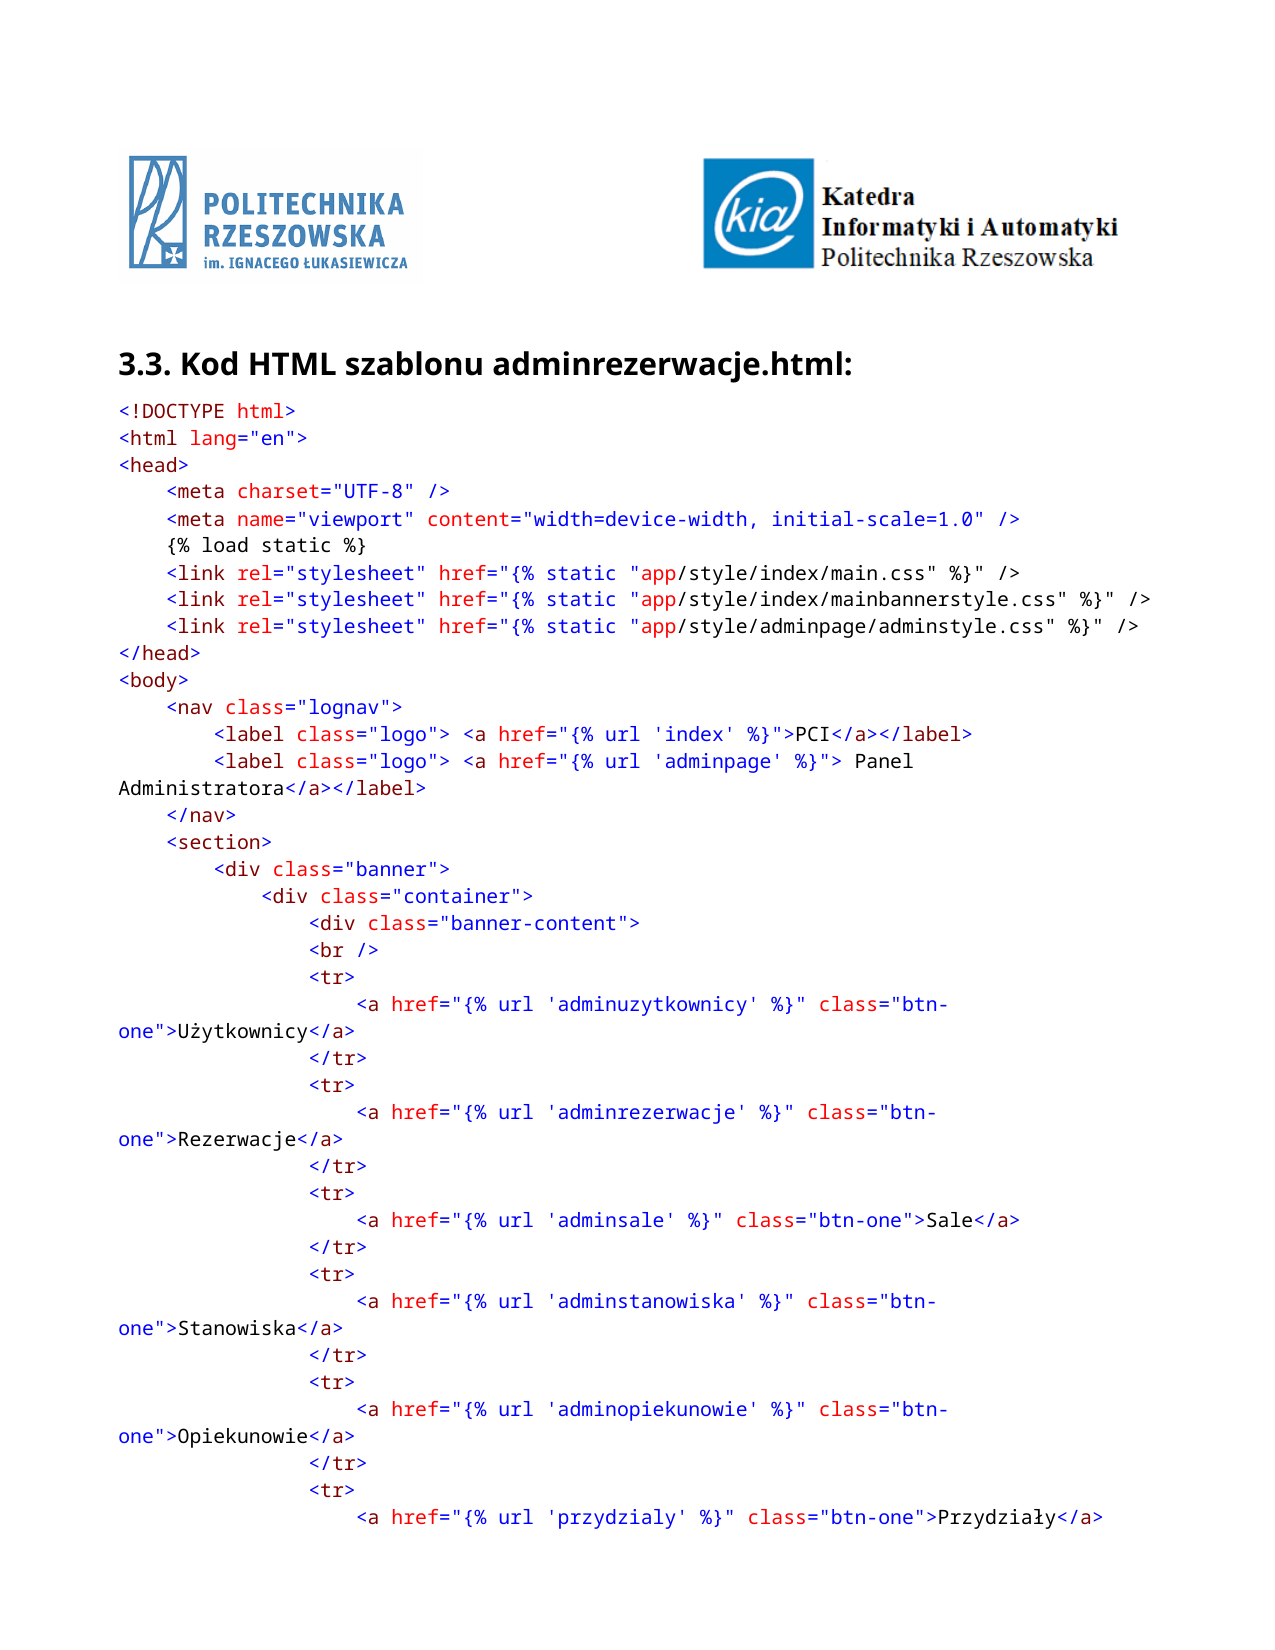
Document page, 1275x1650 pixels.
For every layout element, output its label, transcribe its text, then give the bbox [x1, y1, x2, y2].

text <a href="{% url 'adminsale' %}" class="btn-one">Sale</a> [118, 1206, 1157, 1233]
text <link rel="stylesheet" href="{% static "app/style/index/main.css" %}" /> [118, 559, 1157, 586]
text <tr> [118, 1260, 1157, 1287]
text </tr> [118, 1449, 1157, 1476]
text </nav> [118, 802, 1157, 828]
text <tr> [118, 963, 1157, 990]
picture [685, 143, 1147, 286]
text <tr> [118, 1476, 1157, 1503]
text <tr> [118, 1071, 1157, 1098]
text <link rel="stylesheet" href="{% static "app/style/adminpage/adminstyle.css" %}" /> [118, 613, 1157, 640]
text <a href="{% url 'adminopiekunowie' %}" class="btn-one">Opiekunowie</a> [118, 1395, 1157, 1449]
text <br /> [118, 936, 1157, 963]
text <meta charset="UTF-8" /> [118, 478, 1157, 505]
subtitle 3.3. Kod HTML szablonu adminrezerwacje.html: [118, 342, 1157, 384]
picture [118, 147, 423, 284]
text <a href="{% url 'adminstanowiska' %}" class="btn-one">Stanowiska</a> [118, 1287, 1157, 1341]
text </tr> [118, 1341, 1157, 1368]
text <section> [118, 828, 1157, 856]
text <head> [118, 451, 1157, 478]
text <html lang="en"> [118, 424, 1157, 451]
text <!DOCTYPE html> [118, 397, 1157, 424]
text <nav class="lognav"> [118, 694, 1157, 721]
text </head> [118, 640, 1157, 667]
text <link rel="stylesheet" href="{% static "app/style/index/mainbannerstyle.css" %}" /> [118, 586, 1157, 613]
text <label class="logo"> <a href="{% url 'index' %}">PCI</a></label> [118, 721, 1157, 748]
text </tr> [118, 1044, 1157, 1071]
text <label class="logo"> <a href="{% url 'adminpage' %}"> Panel Administratora</a></label> [118, 748, 1157, 802]
text <meta name="viewport" content="width=device-width, initial-scale=1.0" /> [118, 505, 1157, 532]
text </tr> [118, 1152, 1157, 1179]
text <a href="{% url 'adminrezerwacje' %}" class="btn-one">Rezerwacje</a> [118, 1098, 1157, 1152]
text <tr> [118, 1368, 1157, 1395]
text <div class="container"> [118, 882, 1157, 909]
text <a href="{% url 'adminuzytkownicy' %}" class="btn-one">Użytkownicy</a> [118, 990, 1157, 1044]
text {% load static %} [118, 532, 1157, 559]
text <div class="banner"> [118, 856, 1157, 882]
text <body> [118, 667, 1157, 694]
text <a href="{% url 'przydzialy' %}" class="btn-one">Przydziały</a> [118, 1503, 1157, 1530]
text <tr> [118, 1179, 1157, 1206]
text <div class="banner-content"> [118, 909, 1157, 936]
text </tr> [118, 1233, 1157, 1260]
